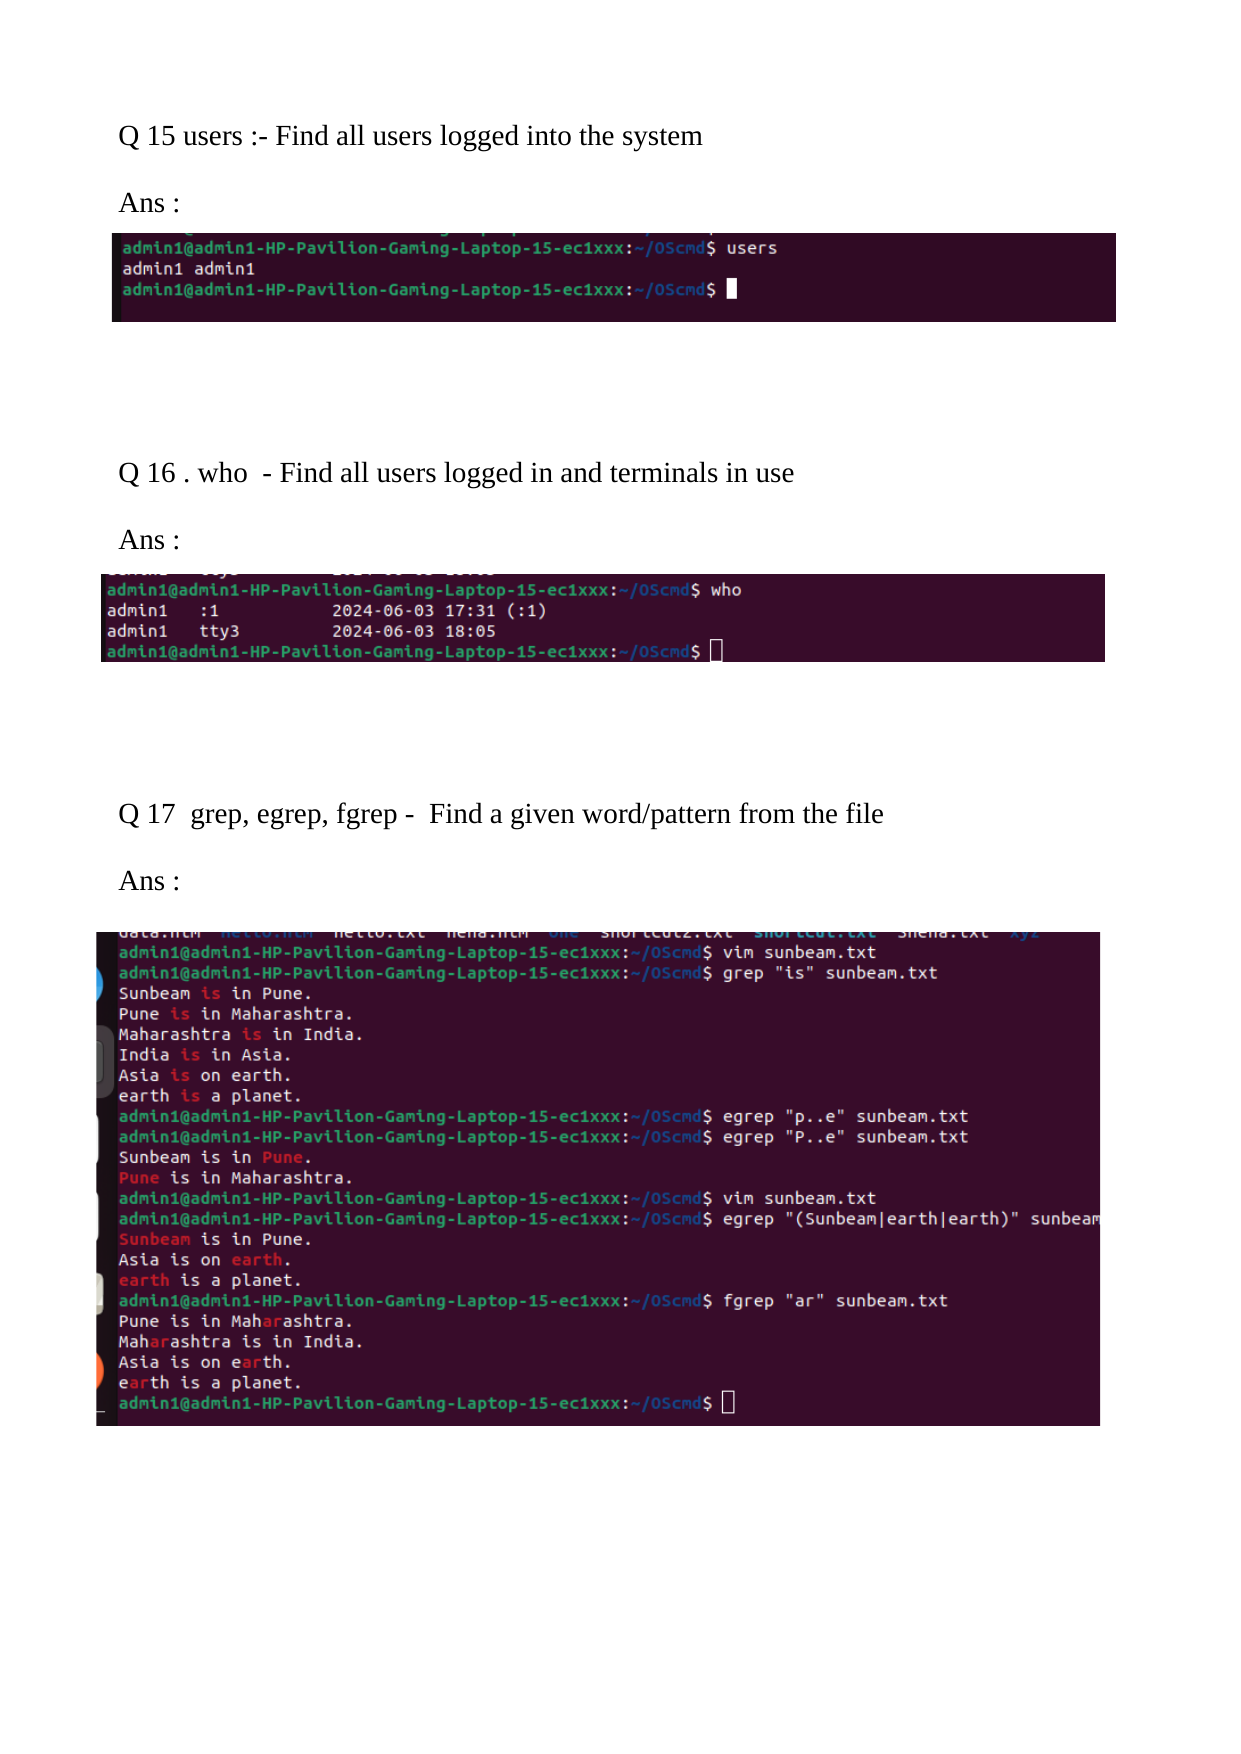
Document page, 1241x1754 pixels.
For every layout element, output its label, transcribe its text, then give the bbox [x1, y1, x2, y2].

text Q 17 grep, egrep, fgrep - Find a given word/pattern from the file [118, 796, 1122, 829]
text Q 15 users :- Find all users logged into the system [118, 118, 1122, 152]
text Ans : [118, 185, 1122, 219]
text Ans : [118, 863, 1122, 896]
picture [101, 574, 1105, 662]
text Q 16 . who - Find all users logged in and terminals in use [118, 455, 1122, 489]
picture [111, 233, 1116, 322]
text Ans : [118, 522, 1122, 556]
picture [96, 932, 1101, 1426]
